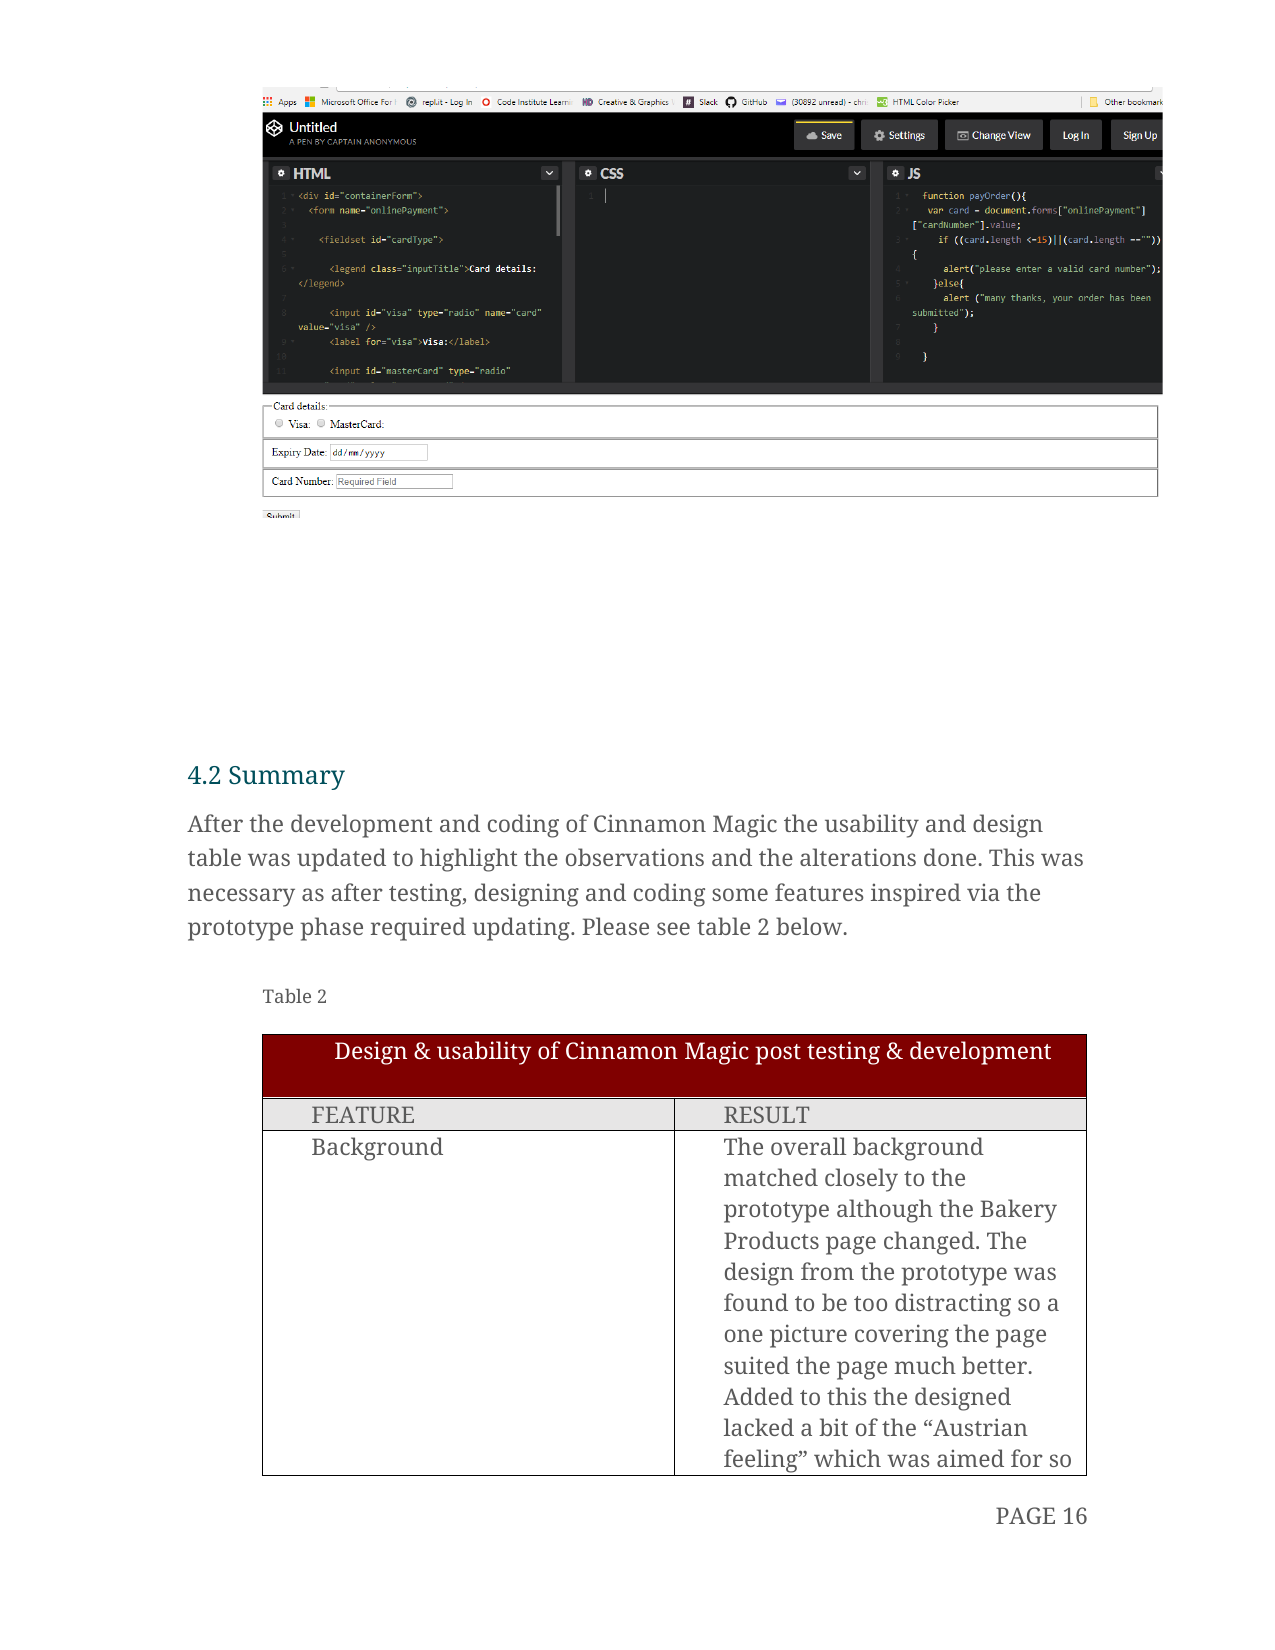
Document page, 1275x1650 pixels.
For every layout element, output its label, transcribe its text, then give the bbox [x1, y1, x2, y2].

text Table 2 [187, 979, 1087, 1010]
table_cell The overall background matched closely to the prototype although the Bakery Products page changed. The design from the prototype was found to be too distracting so a one picture covering the page suited the page much better. Added to this the designed lacked a bit of the “Austrian feeling” which was aimed for so [675, 1131, 1086, 1474]
table_cell Background [263, 1131, 674, 1474]
text After the development and coding of Cinnamon Magic the usability and design table was updated to highlight the observations and the alterations done. This was necessary as after testing, designing and coding some features inspired via the prototype phase required updating. Please see table 2 below. [187, 808, 1087, 942]
subtitle 4.2 Summary [187, 758, 1087, 792]
table_cell RESULT [675, 1099, 1086, 1130]
table_header Design & usability of Cinnamon Magic post testing & development [263, 1035, 1086, 1097]
table_cell FEATURE [263, 1099, 674, 1130]
